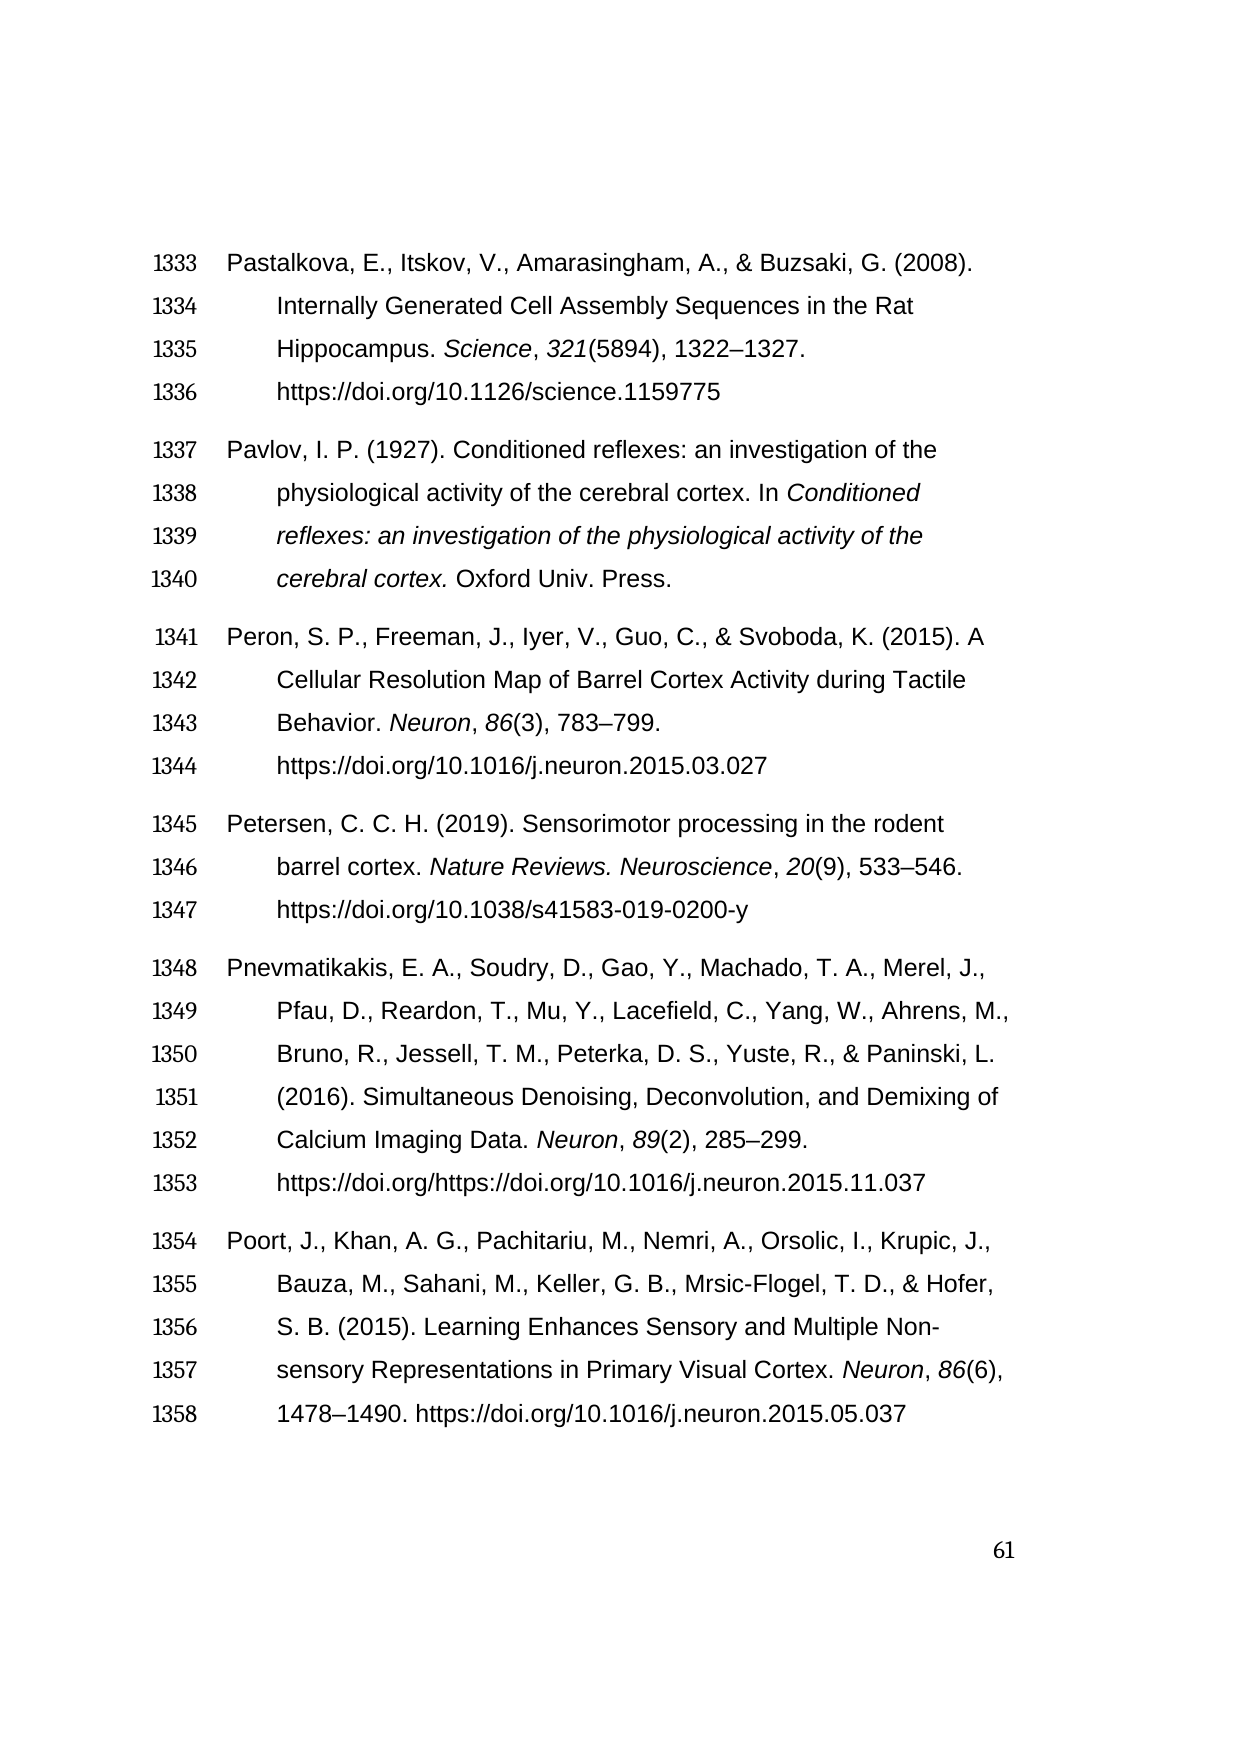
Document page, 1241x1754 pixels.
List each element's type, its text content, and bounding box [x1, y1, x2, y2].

text Peron, S. P., Freeman, J., Iyer, V., Guo, C., & Svoboda, K. (2015). A Cellular Resolution Map of Barrel Cortex Activity during Tactile Behavior. Neuron, 86(3), 783–799. https://doi.org/10.1016/j.neuron.2015.03.027 [226, 622, 1014, 780]
text Pnevmatikakis, E. A., Soudry, D., Gao, Y., Machado, T. A., Merel, J., Pfau, D., Reardon, T., Mu, Y., Lacefield, C., Yang, W., Ahrens, M., Bruno, R., Jessell, T. M., Peterka, D. S., Yuste, R., & Paninski, L. (2016). Simultaneous Denoising, Deconvolution, and Demixing of Calcium Imaging Data. Neuron, 89(2), 285–299. https://doi.org/https://doi.org/10.1016/j.neuron.2015.11.037 [226, 953, 1014, 1197]
text Poort, J., Khan, A. G., Pachitariu, M., Nemri, A., Orsolic, I., Krupic, J., Bauza, M., Sahani, M., Keller, G. B., Mrsic-Flogel, T. D., & Hofer, S. B. (2015). Learning Enhances Sensory and Multiple Non-sensory Representations in Primary Visual Cortex. Neuron, 86(6), 1478–1490. https://doi.org/10.1016/j.neuron.2015.05.037 [226, 1226, 1014, 1427]
text Petersen, C. C. H. (2019). Sensorimotor processing in the rodent barrel cortex. Nature Reviews. Neuroscience, 20(9), 533–546. https://doi.org/10.1038/s41583-019-0200-y [226, 809, 1014, 924]
text Pavlov, I. P. (1927). Conditioned reflexes: an investigation of the physiological activity of the cerebral cortex. In Conditioned reflexes: an investigation of the physiological activity of the cerebral cortex. Oxford Univ. Press. [226, 435, 1014, 593]
text Pastalkova, E., Itskov, V., Amarasingham, A., & Buzsaki, G. (2008). Internally Generated Cell Assembly Sequences in the Rat Hippocampus. Science, 321(5894), 1322–1327. https://doi.org/10.1126/science.1159775 [226, 248, 1014, 406]
